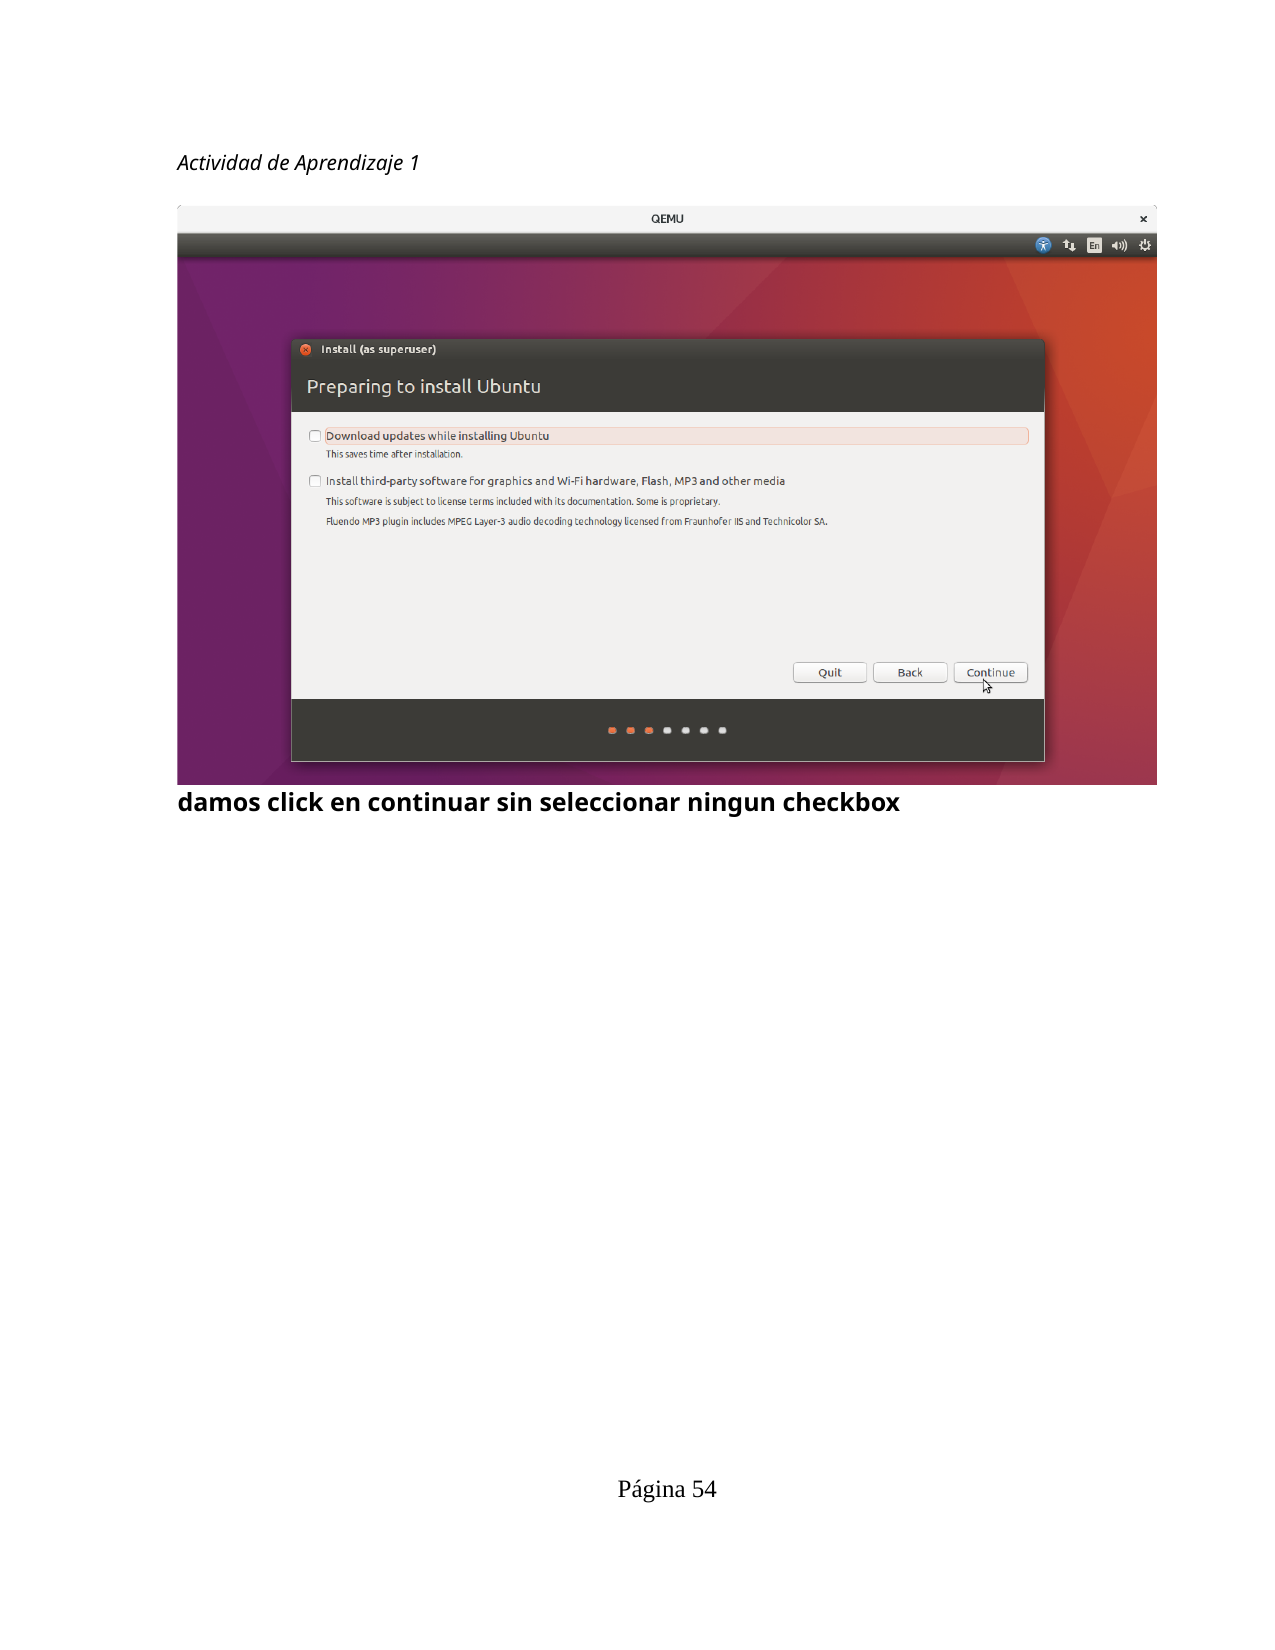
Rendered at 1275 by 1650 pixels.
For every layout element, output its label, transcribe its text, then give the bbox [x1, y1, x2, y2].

text damos click en continuar sin seleccionar ningun checkbox [177, 785, 1157, 819]
picture [177, 205, 1157, 785]
